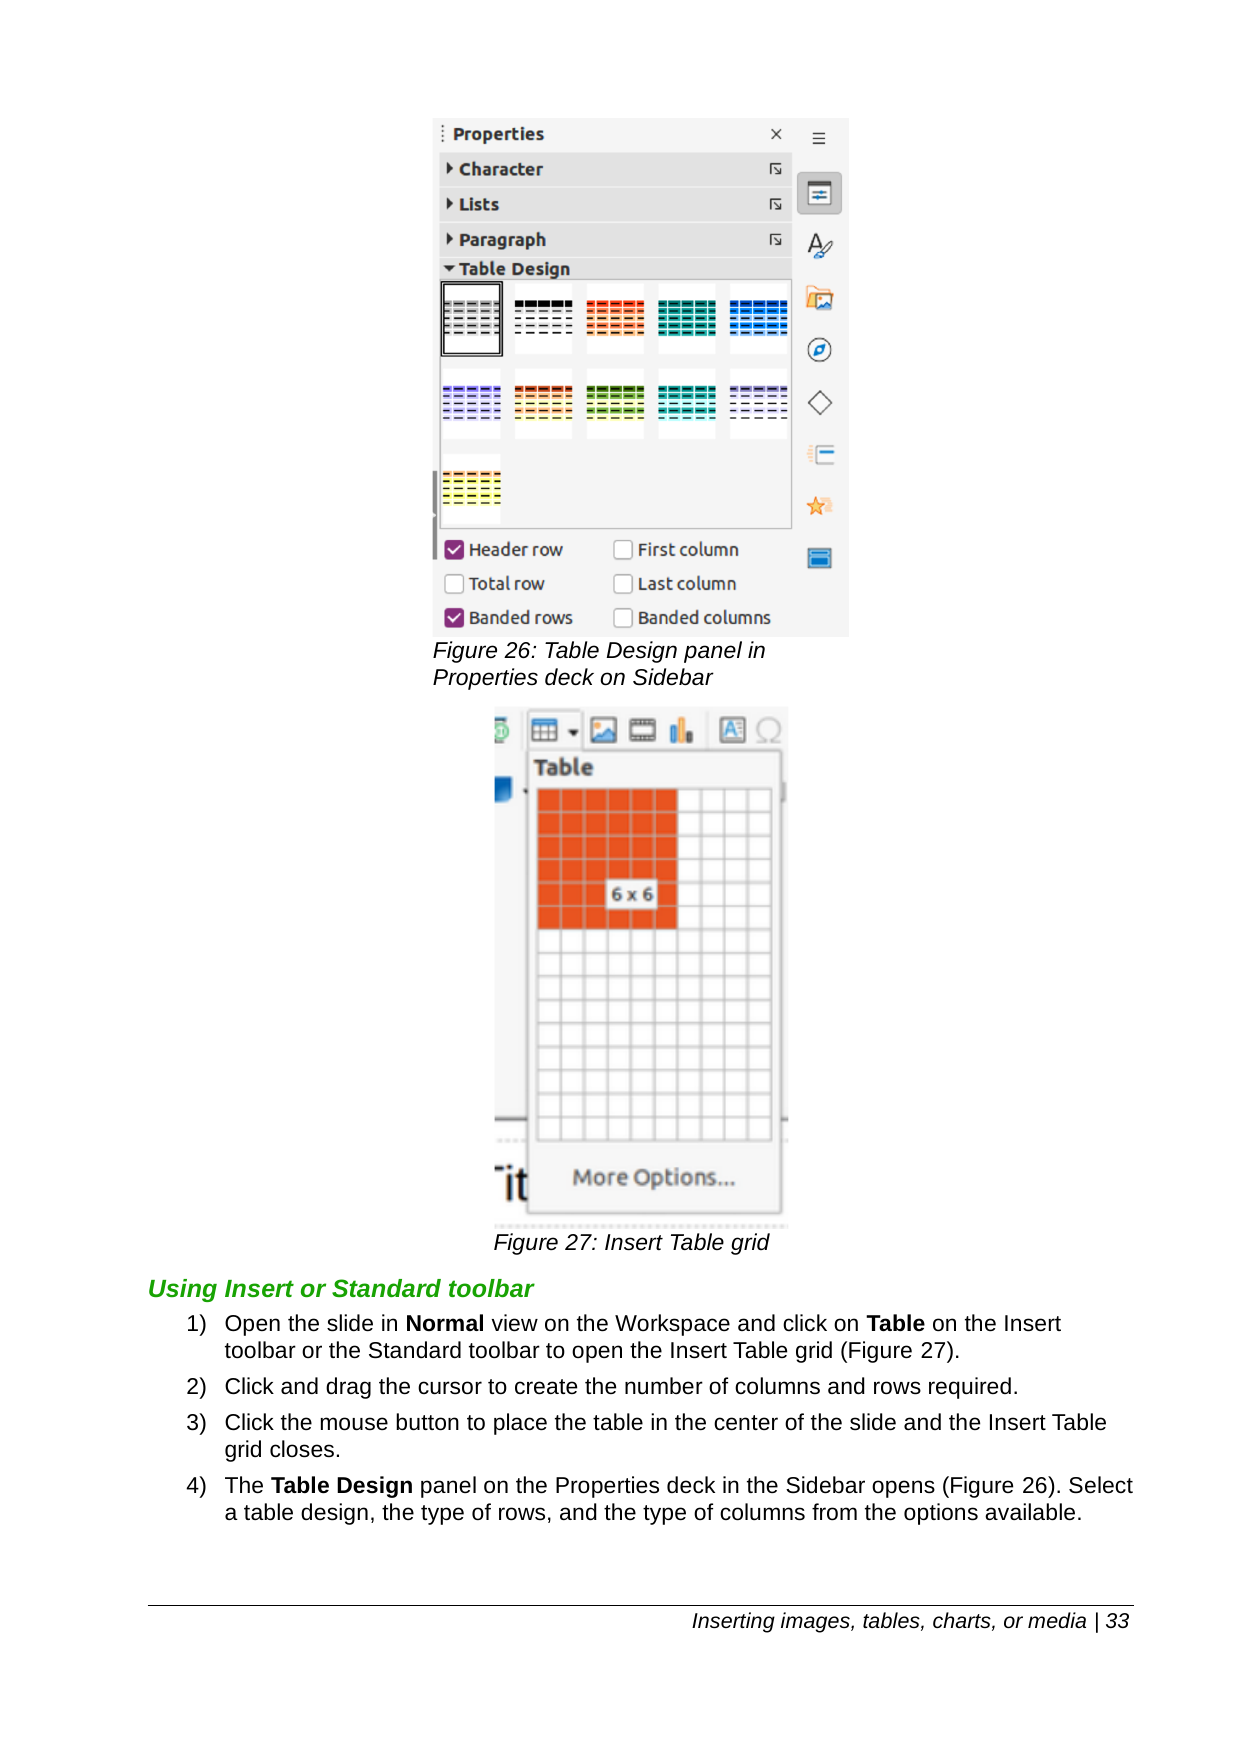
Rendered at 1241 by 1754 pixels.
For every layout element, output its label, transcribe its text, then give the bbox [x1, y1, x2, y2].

list Click and drag the cursor to create the number of columns and rows required. [207, 1373, 1134, 1400]
picture [493, 706, 789, 1229]
text Figure 27: Insert Table grid [493, 1229, 788, 1256]
list Click the mouse button to place the table in the center of the slide and the Insert Table grid closes. [207, 1409, 1134, 1463]
list The Table Design panel on the Properties deck in the Sidebar opens (Figure 26). Select a table design, the type of rows, and the type of columns from the options available. [207, 1472, 1134, 1526]
picture [432, 118, 849, 637]
subtitle Using Insert or Standard toolbar [148, 1274, 1134, 1303]
list Open the slide in Normal view on the Workspace and click on Table on the Insert toolbar or the Standard toolbar to open the Insert Table grid (Figure 27). [207, 1310, 1134, 1364]
text Figure 26: Table Design panel in Properties deck on Sidebar [433, 637, 849, 691]
